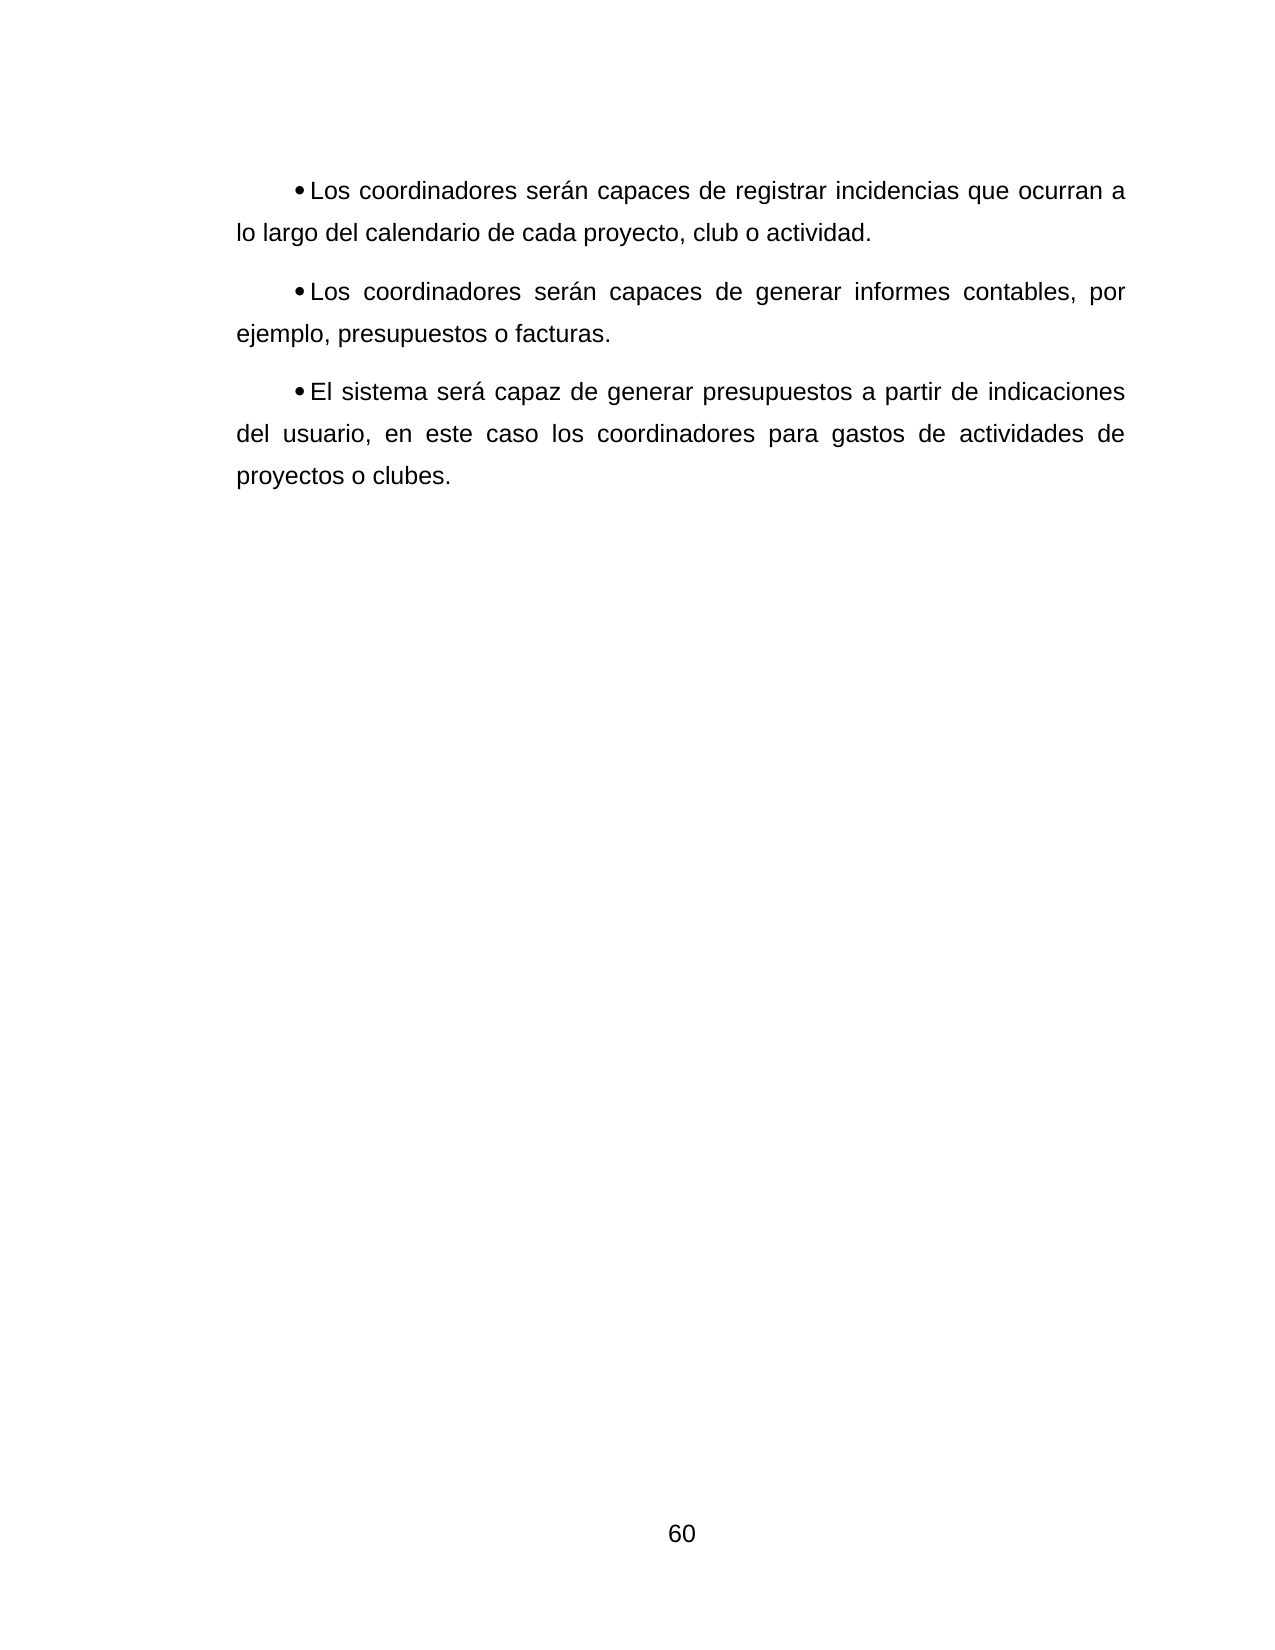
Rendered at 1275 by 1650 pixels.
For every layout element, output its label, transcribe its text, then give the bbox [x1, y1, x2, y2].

list Los coordinadores serán capaces de generar informes contables, por ejemplo, presupuestos o facturas. [236, 278, 1127, 348]
list Los coordinadores serán capaces de registrar incidencias que ocurran a lo largo del calendario de cada proyecto, club o actividad. [236, 177, 1127, 247]
list El sistema será capaz de generar presupuestos a partir de indicaciones del usuario, en este caso los coordinadores para gastos de actividades de proyectos o clubes. [236, 378, 1127, 490]
